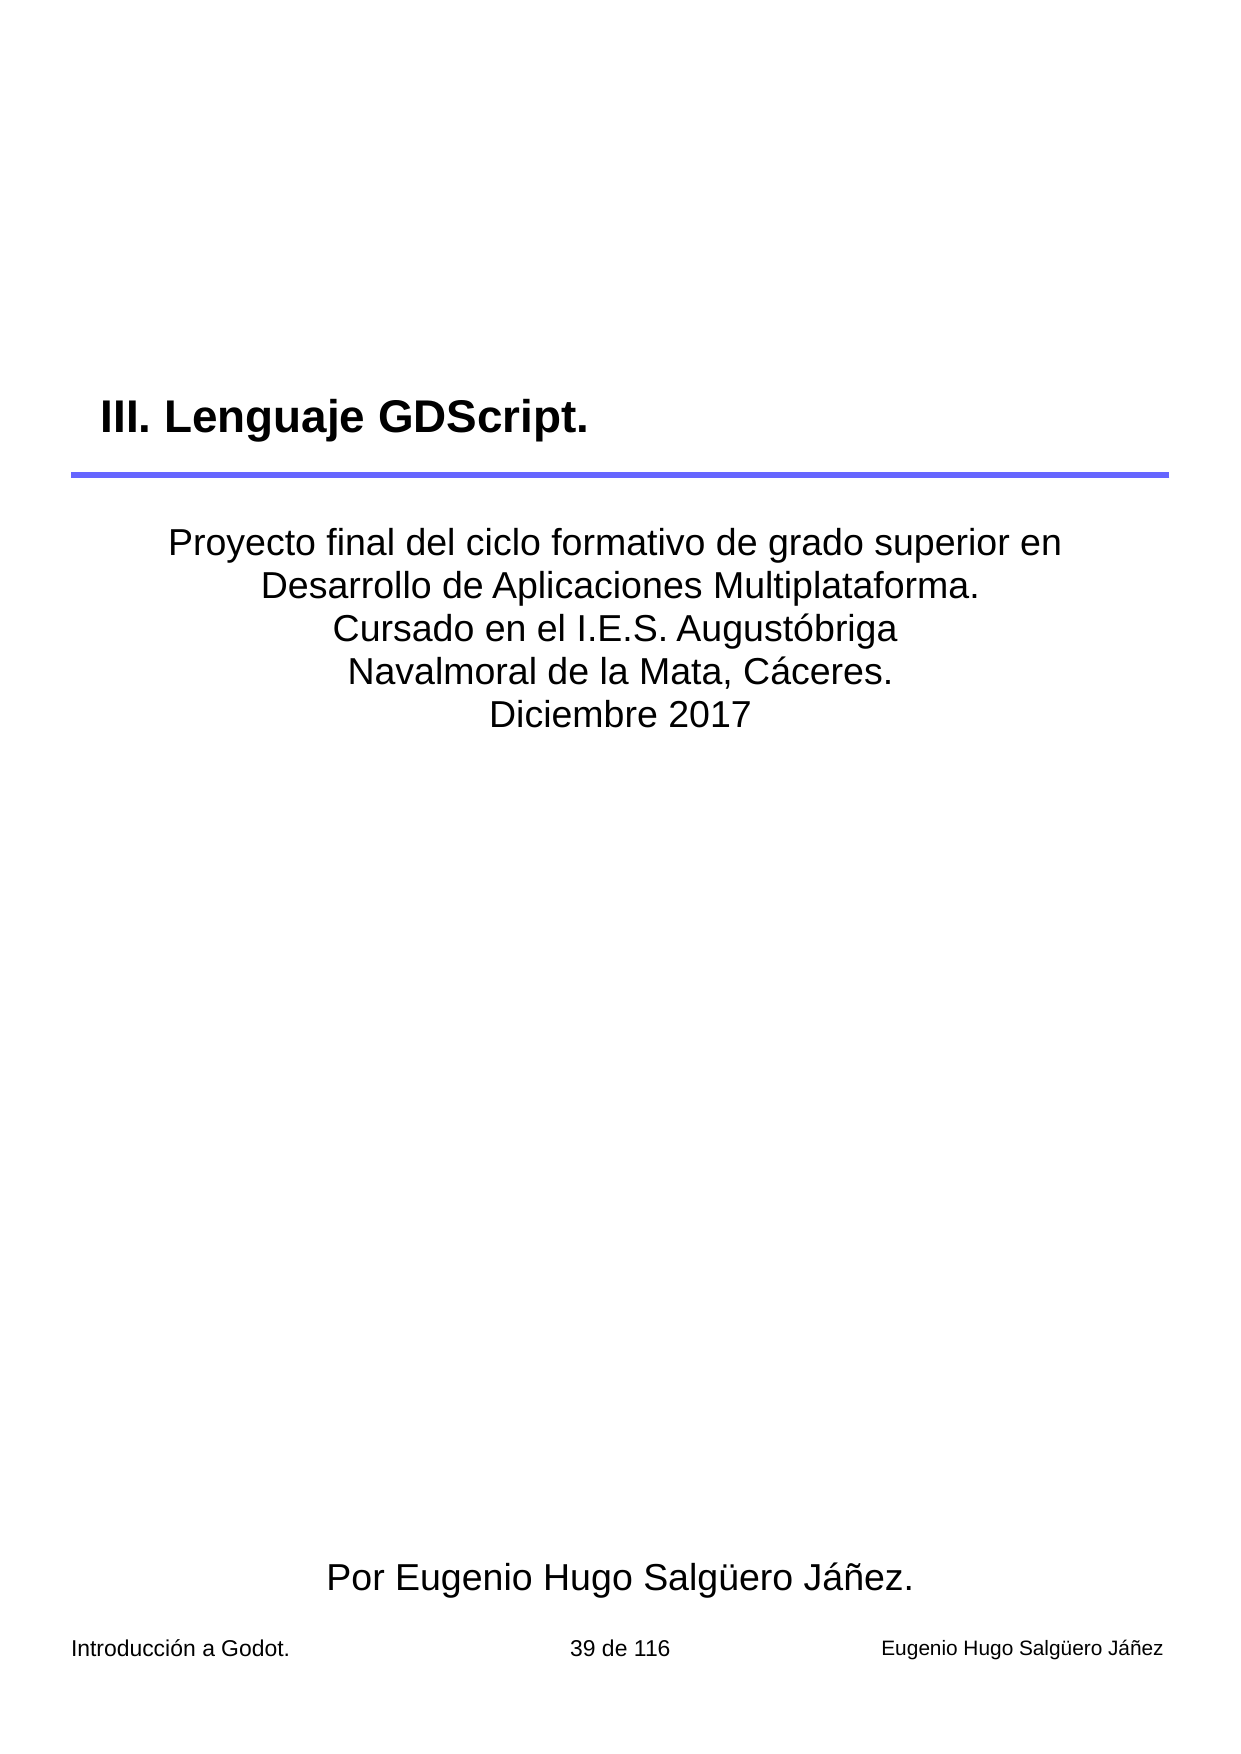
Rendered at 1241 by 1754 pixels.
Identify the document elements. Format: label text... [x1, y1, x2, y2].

subtitle Por Eugenio Hugo Salgüero Jáñez. [71, 1555, 1169, 1598]
title Lenguaje GDScript. [71, 360, 1169, 472]
subtitle Diciembre 2017 [71, 693, 1169, 736]
subtitle Navalmoral de la Mata, Cáceres. [71, 649, 1169, 693]
subtitle Proyecto final del ciclo formativo de grado superior en Desarrollo de Aplicaciones Multiplataforma. [71, 520, 1169, 606]
subtitle Cursado en el I.E.S. Augustóbriga [71, 606, 1169, 649]
